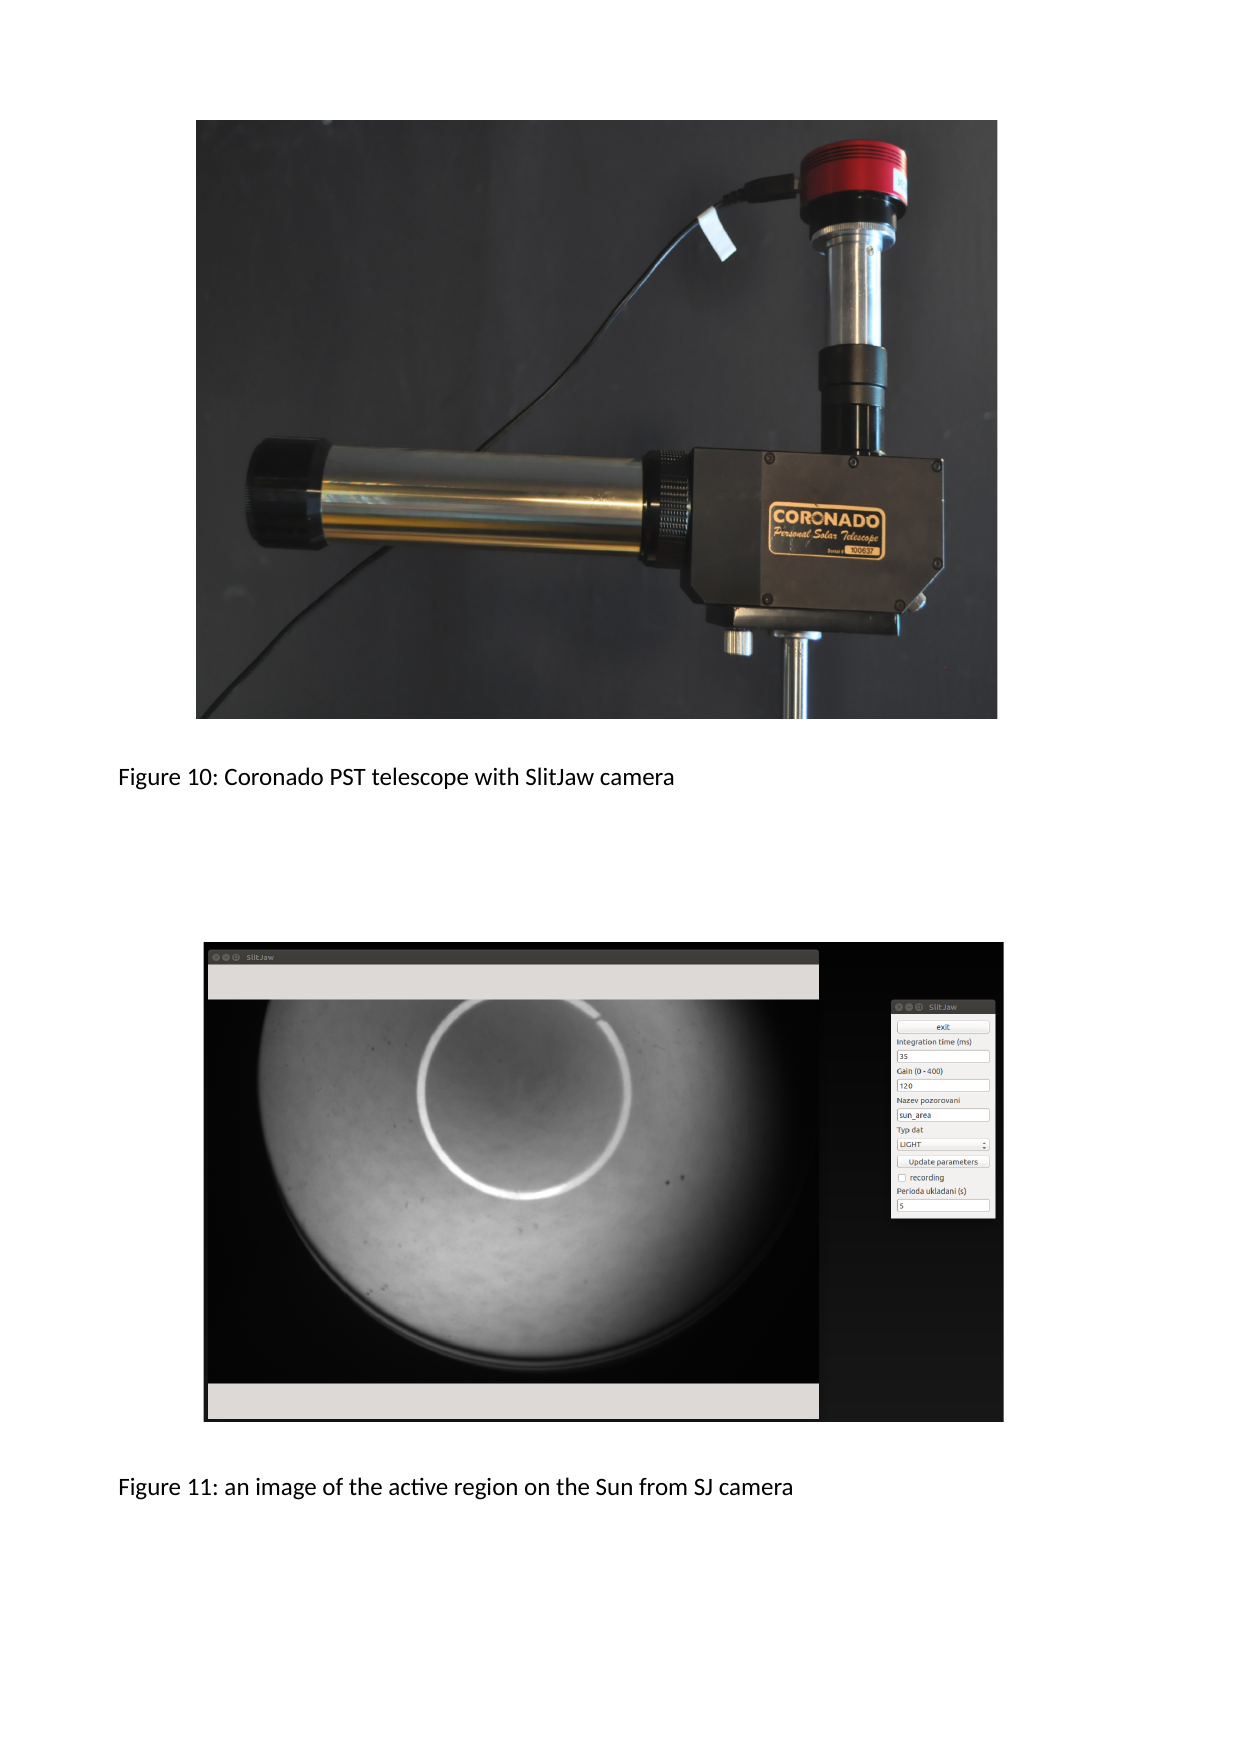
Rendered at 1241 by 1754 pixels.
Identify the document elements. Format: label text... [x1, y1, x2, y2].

text Figure 11: an image of the active region on the Sun from SJ camera [118, 1471, 1122, 1501]
picture [196, 120, 998, 719]
text Figure 10: Coronado PST telescope with SlitJaw camera [118, 761, 1122, 792]
picture [203, 942, 355, 1422]
